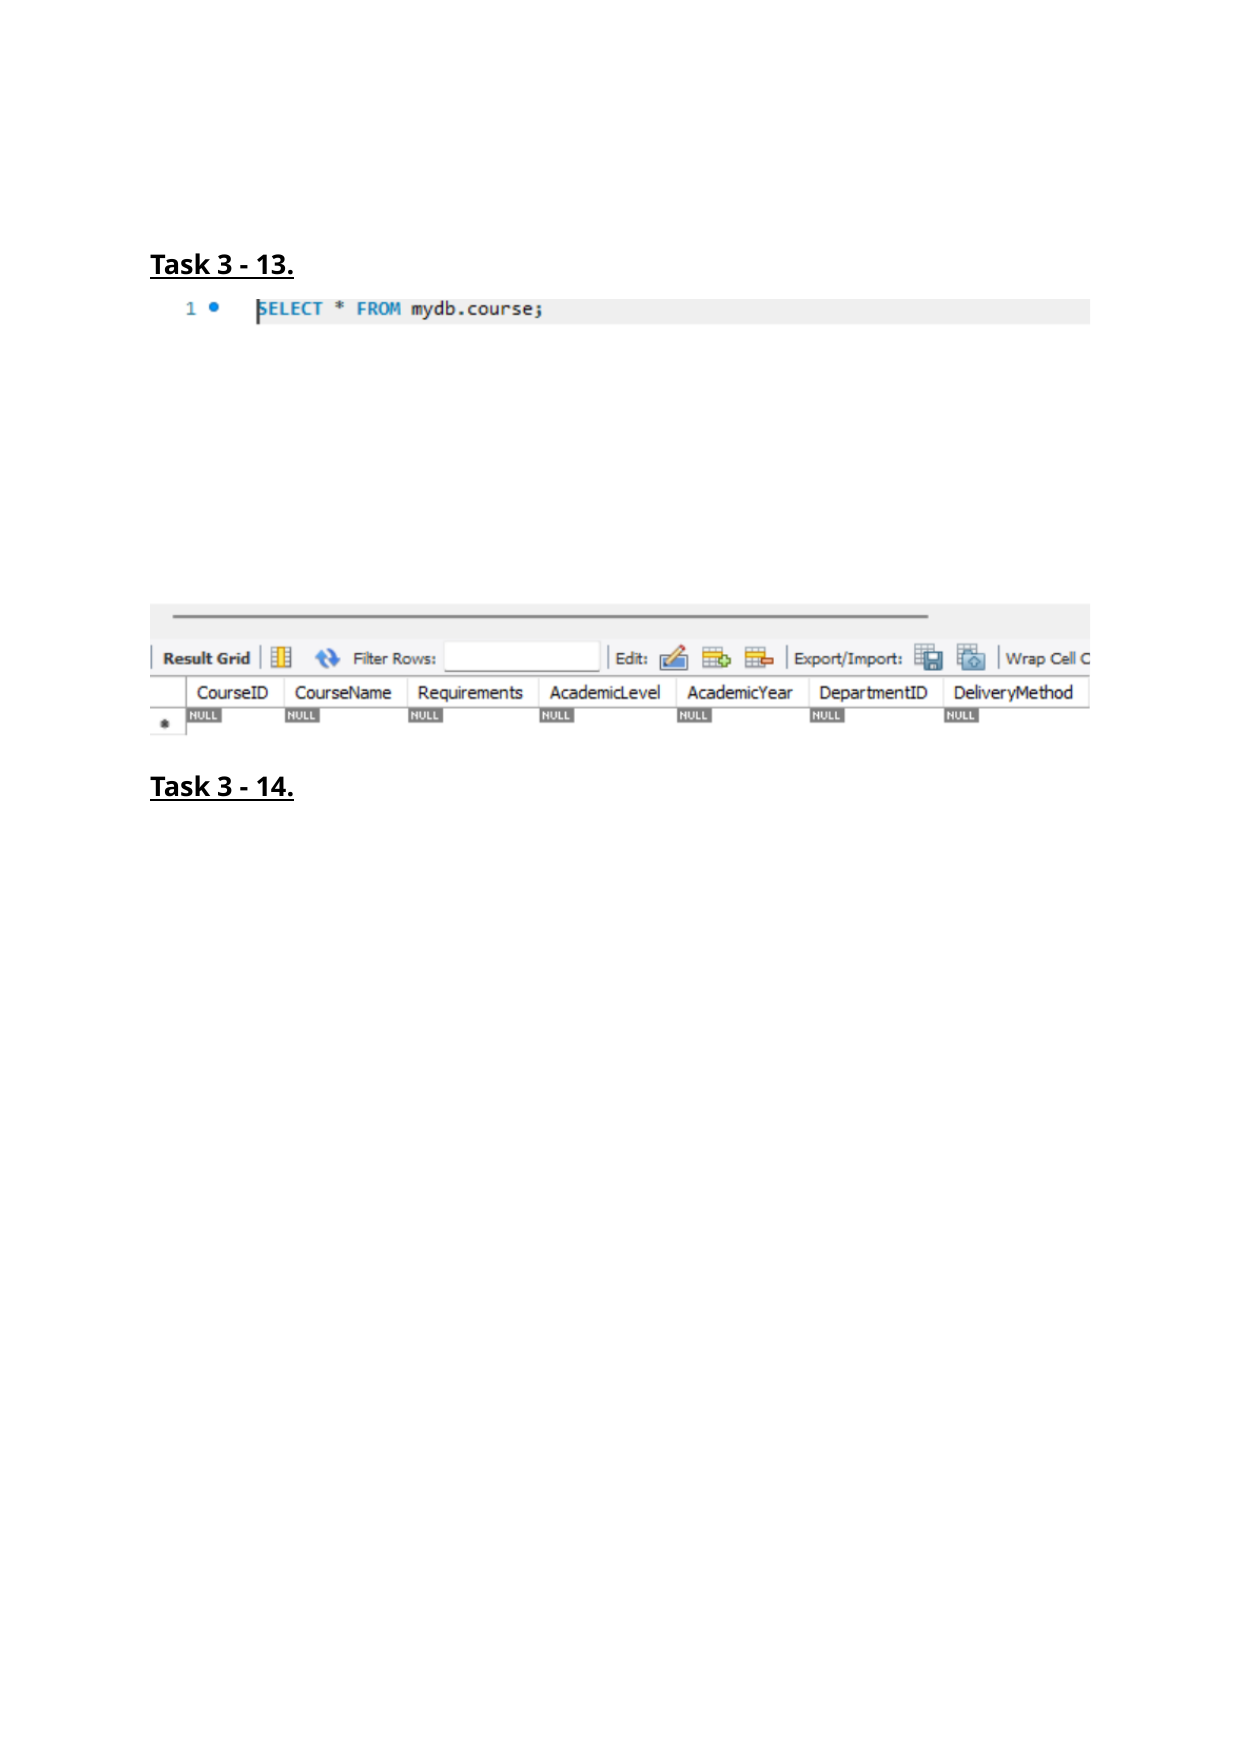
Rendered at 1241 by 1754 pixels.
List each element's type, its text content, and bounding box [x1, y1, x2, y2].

text Task 3 - 13. [150, 246, 1090, 283]
text Task 3 - 14. [150, 768, 1090, 804]
